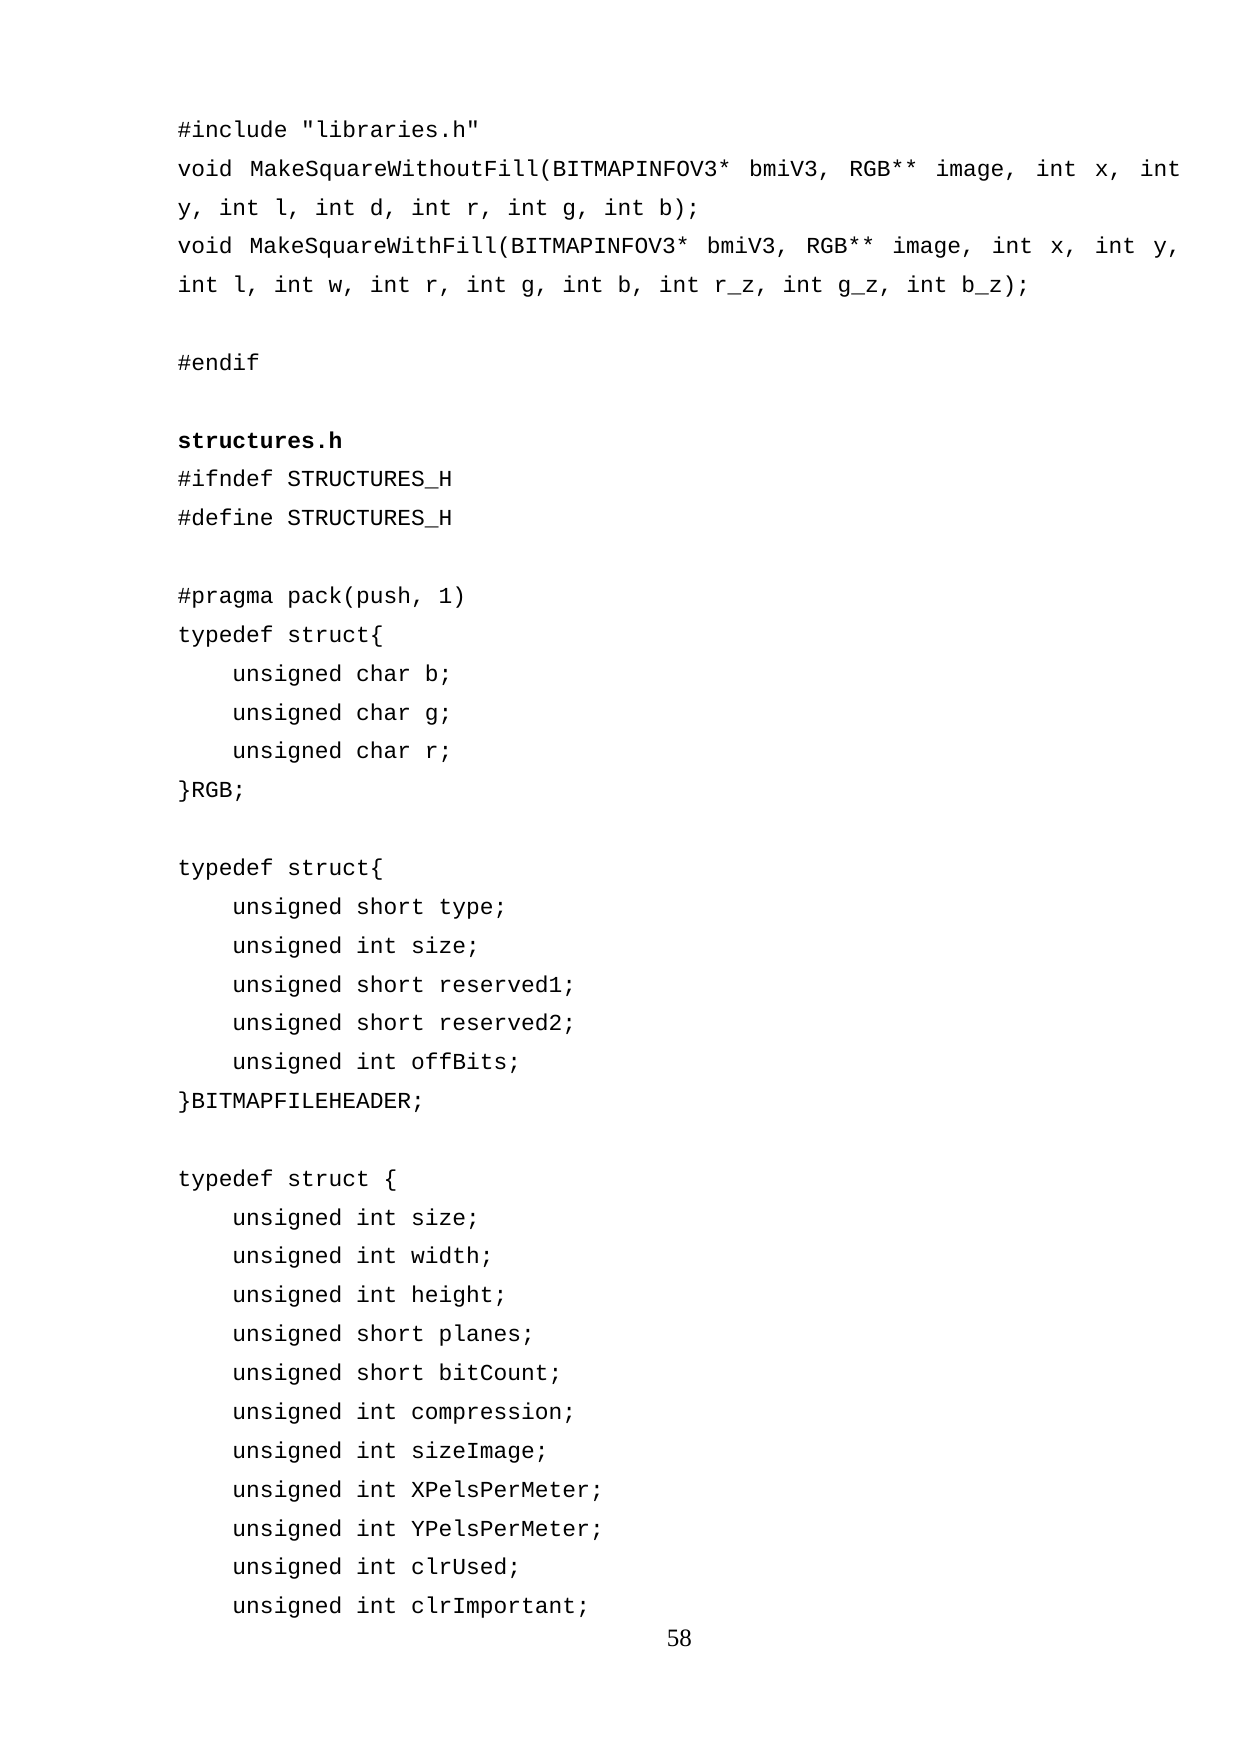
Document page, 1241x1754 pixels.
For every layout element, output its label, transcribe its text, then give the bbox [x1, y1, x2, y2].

text #endif [177, 351, 1181, 377]
text unsigned short planes; [177, 1323, 1181, 1348]
text typedef struct{ [177, 623, 1181, 649]
text void MakeSquareWithoutFill(BITMAPINFOV3* bmiV3, RGB** image, int x, int y, int l, int d, int r, int g, int b); [177, 157, 1181, 222]
text unsigned int clrImportant; [177, 1594, 1181, 1621]
text #include "libraries.h" [177, 118, 1181, 144]
text unsigned int compression; [177, 1400, 1181, 1426]
text unsigned int size; [177, 1206, 1181, 1232]
text unsigned short bitCount; [177, 1361, 1181, 1387]
text #define STRUCTURES_H [177, 507, 1181, 533]
text structures.h [177, 429, 1181, 455]
text unsigned char b; [177, 662, 1181, 688]
text typedef struct{ [177, 856, 1181, 882]
text unsigned int size; [177, 934, 1181, 960]
text unsigned int height; [177, 1284, 1181, 1310]
text #ifndef STRUCTURES_H [177, 468, 1181, 494]
text typedef struct { [177, 1167, 1181, 1193]
text unsigned int width; [177, 1245, 1181, 1271]
text unsigned int offBits; [177, 1051, 1181, 1077]
text unsigned int clrUsed; [177, 1556, 1181, 1582]
text unsigned int sizeImage; [177, 1439, 1181, 1465]
text unsigned int YPelsPerMeter; [177, 1517, 1181, 1543]
text void MakeSquareWithFill(BITMAPINFOV3* bmiV3, RGB** image, int x, int y, int l, int w, int r, int g, int b, int r_z, int g_z, int b_z); [177, 235, 1181, 299]
text unsigned short type; [177, 895, 1181, 921]
text unsigned short reserved1; [177, 973, 1181, 999]
text }RGB; [177, 779, 1181, 804]
text unsigned int XPelsPerMeter; [177, 1478, 1181, 1504]
text unsigned char r; [177, 740, 1181, 766]
text unsigned short reserved2; [177, 1012, 1181, 1038]
text unsigned char g; [177, 701, 1181, 727]
text #pragma pack(push, 1) [177, 584, 1181, 610]
text }BITMAPFILEHEADER; [177, 1089, 1181, 1115]
